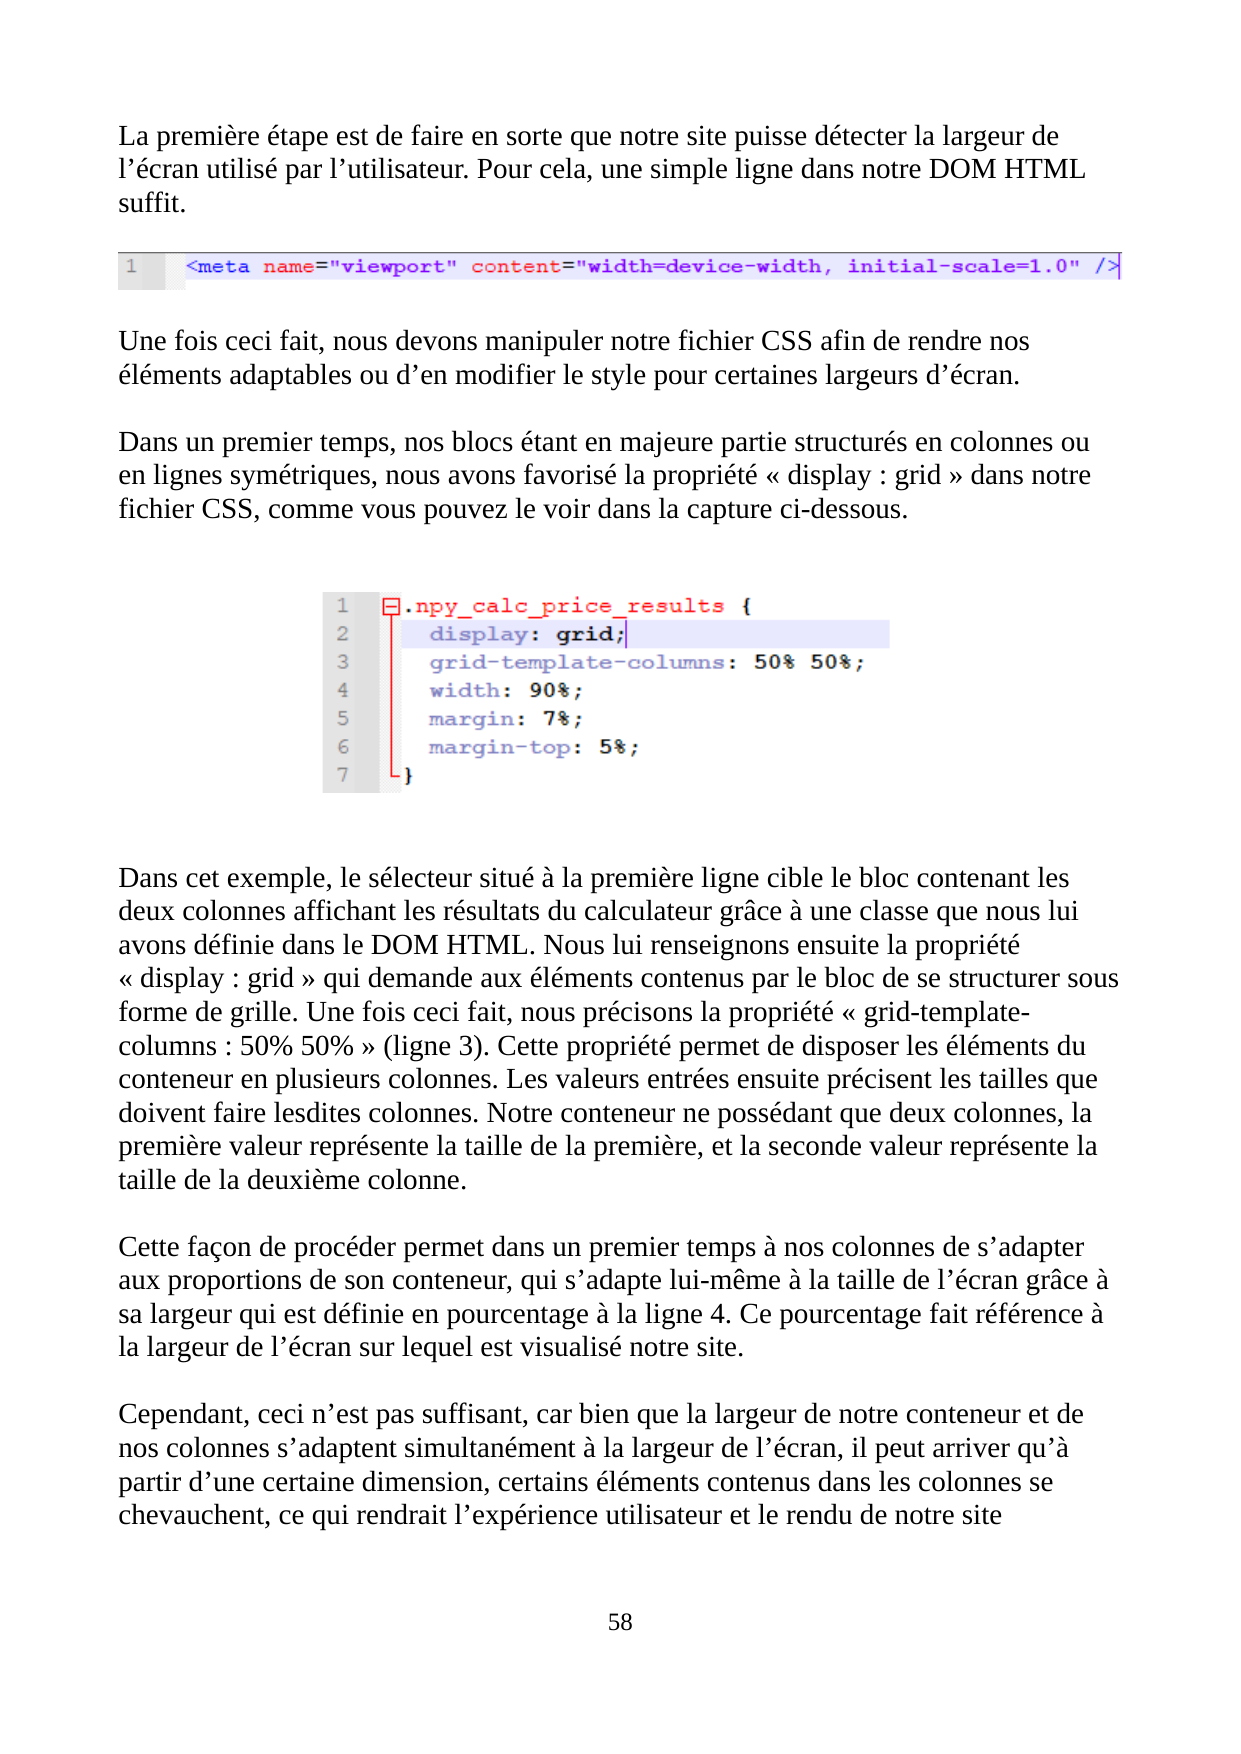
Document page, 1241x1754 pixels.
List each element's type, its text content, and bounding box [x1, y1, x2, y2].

text Dans cet exemple, le sélecteur situé à la première ligne cible le bloc contenant les deux colonnes affichant les résultats du calculateur grâce à une classe que nous lui avons définie dans le DOM HTML. Nous lui renseignons ensuite la propriété « display : grid » qui demande aux éléments contenus par le bloc de se structurer sous forme de grille. Une fois ceci fait, nous précisons la propriété « grid-template-columns : 50% 50% » (ligne 3). Cette propriété permet de disposer les éléments du conteneur en plusieurs colonnes. Les valeurs entrées ensuite précisent les tailles que doivent faire lesdites colonnes. Notre conteneur ne possédant que deux colonnes, la première valeur représente la taille de la première, et la seconde valeur représente la taille de la deuxième colonne. [118, 860, 1122, 1195]
text Dans un premier temps, nos blocs étant en majeure partie structurés en colonnes ou en lignes symétriques, nous avons favorisé la propriété « display : grid » dans notre fichier CSS, comme vous pouvez le voir dans la capture ci-dessous. [118, 424, 1122, 524]
text Une fois ceci fait, nous devons manipuler notre fichier CSS afin de rendre nos éléments adaptables ou d’en modifier le style pour certaines largeurs d’écran. [118, 323, 1122, 390]
picture [118, 252, 1123, 290]
picture [322, 592, 890, 793]
text Cette façon de procéder permet dans un premier temps à nos colonnes de s’adapter aux proportions de son conteneur, qui s’adapte lui-même à la taille de l’écran grâce à sa largeur qui est définie en pourcentage à la ligne 4. Ce pourcentage fait référence à la largeur de l’écran sur lequel est visualisé notre site. [118, 1229, 1122, 1363]
text La première étape est de faire en sorte que notre site puisse détecter la largeur de l’écran utilisé par l’utilisateur. Pour cela, une simple ligne dans notre DOM HTML suffit. [118, 118, 1122, 219]
text Cependant, ceci n’est pas suffisant, car bien que la largeur de notre conteneur et de nos colonnes s’adaptent simultanément à la largeur de l’écran, il peut arriver qu’à partir d’une certaine dimension, certains éléments contenus dans les colonnes se chevauchent, ce qui rendrait l’expérience utilisateur et le rendu de notre site [118, 1397, 1122, 1531]
